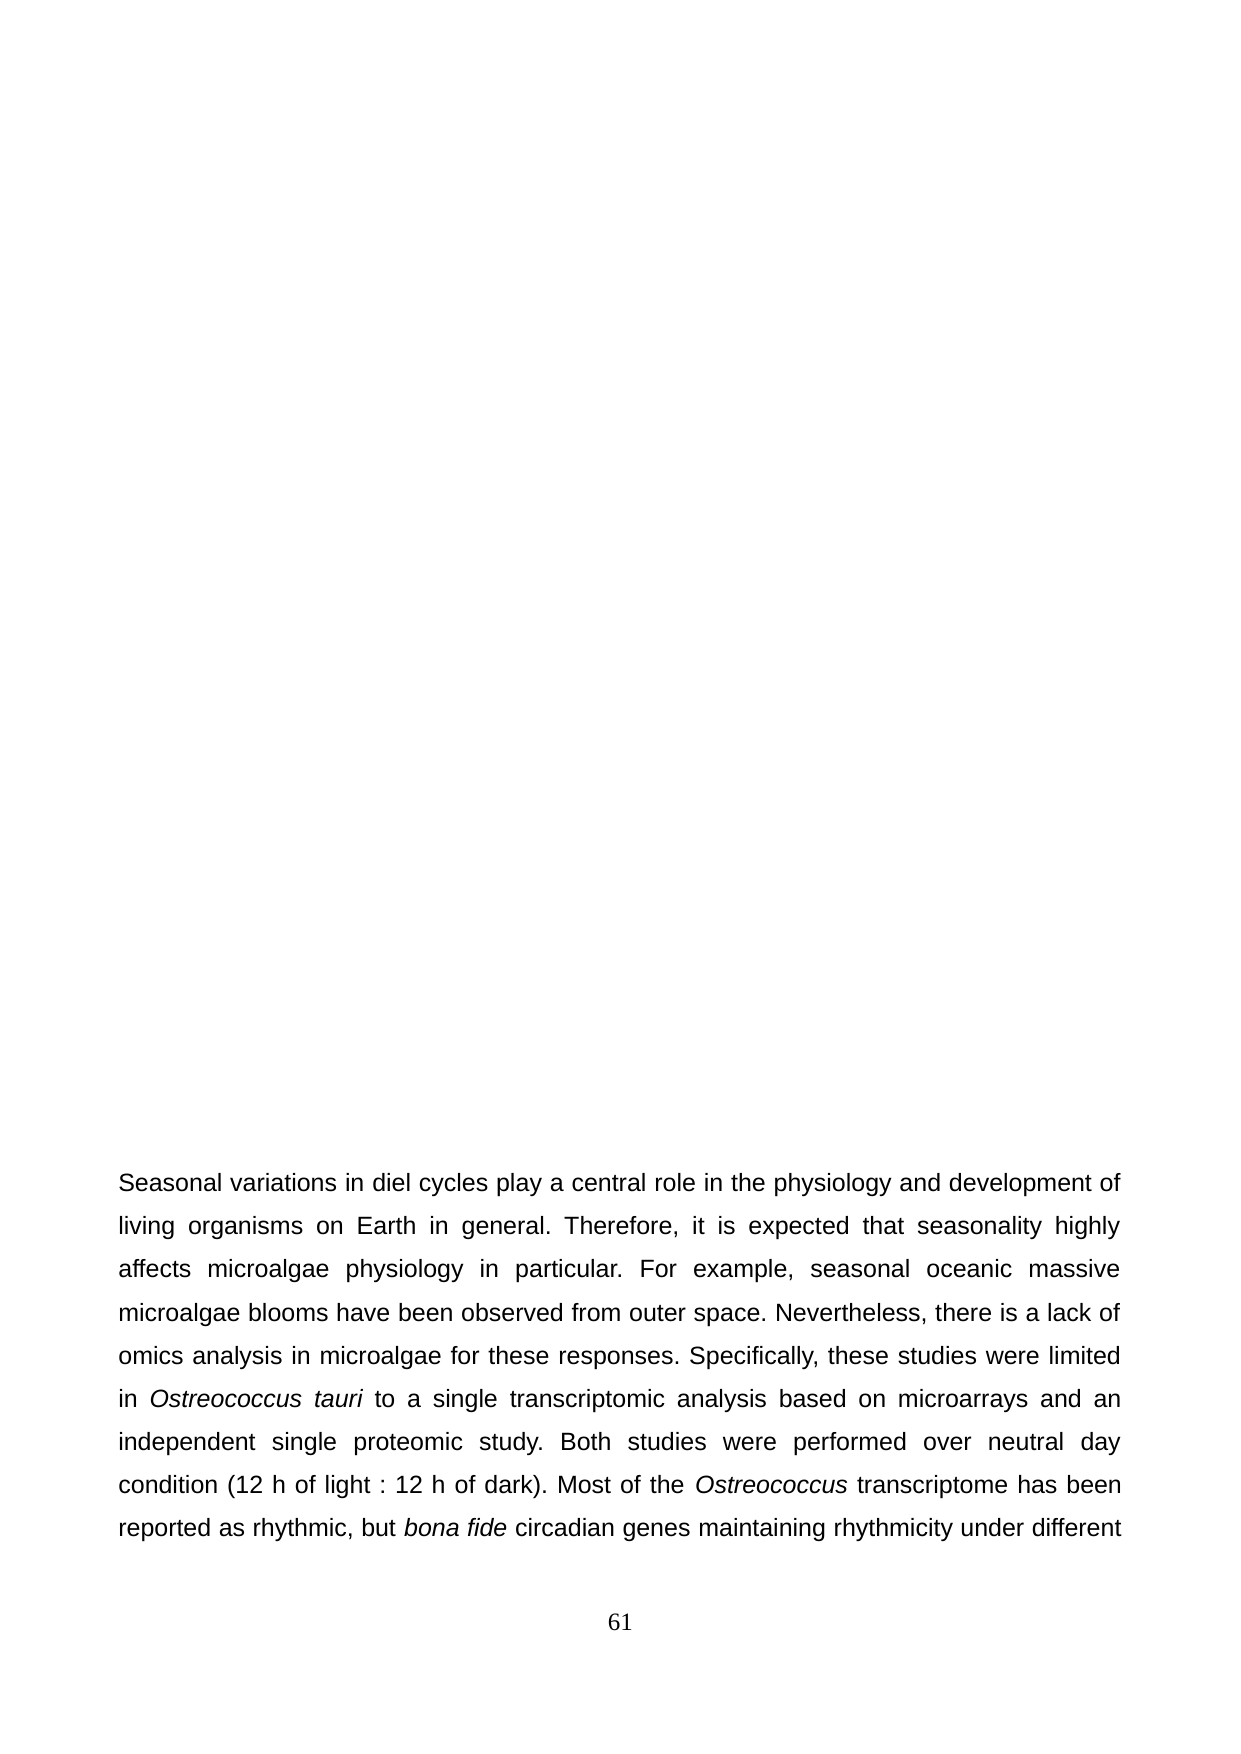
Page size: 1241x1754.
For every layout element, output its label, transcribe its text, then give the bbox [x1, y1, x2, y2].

text Seasonal variations in diel cycles play a central role in the physiology and development of living organisms on Earth in general. Therefore, it is expected that seasonality highly affects microalgae physiology in particular. For example, seasonal oceanic massive microalgae blooms have been observed from outer space. Nevertheless, there is a lack of omics analysis in microalgae for these responses. Specifically, these studies were limited in Ostreococcus tauri to a single transcriptomic analysis based on microarrays and an independent single proteomic study. Both studies were performed over neutral day condition (12 h of light : 12 h of dark). Most of the Ostreococcus transcriptome has been reported as rhythmic, but bona fide circadian genes maintaining rhythmicity under different [118, 1168, 1122, 1542]
